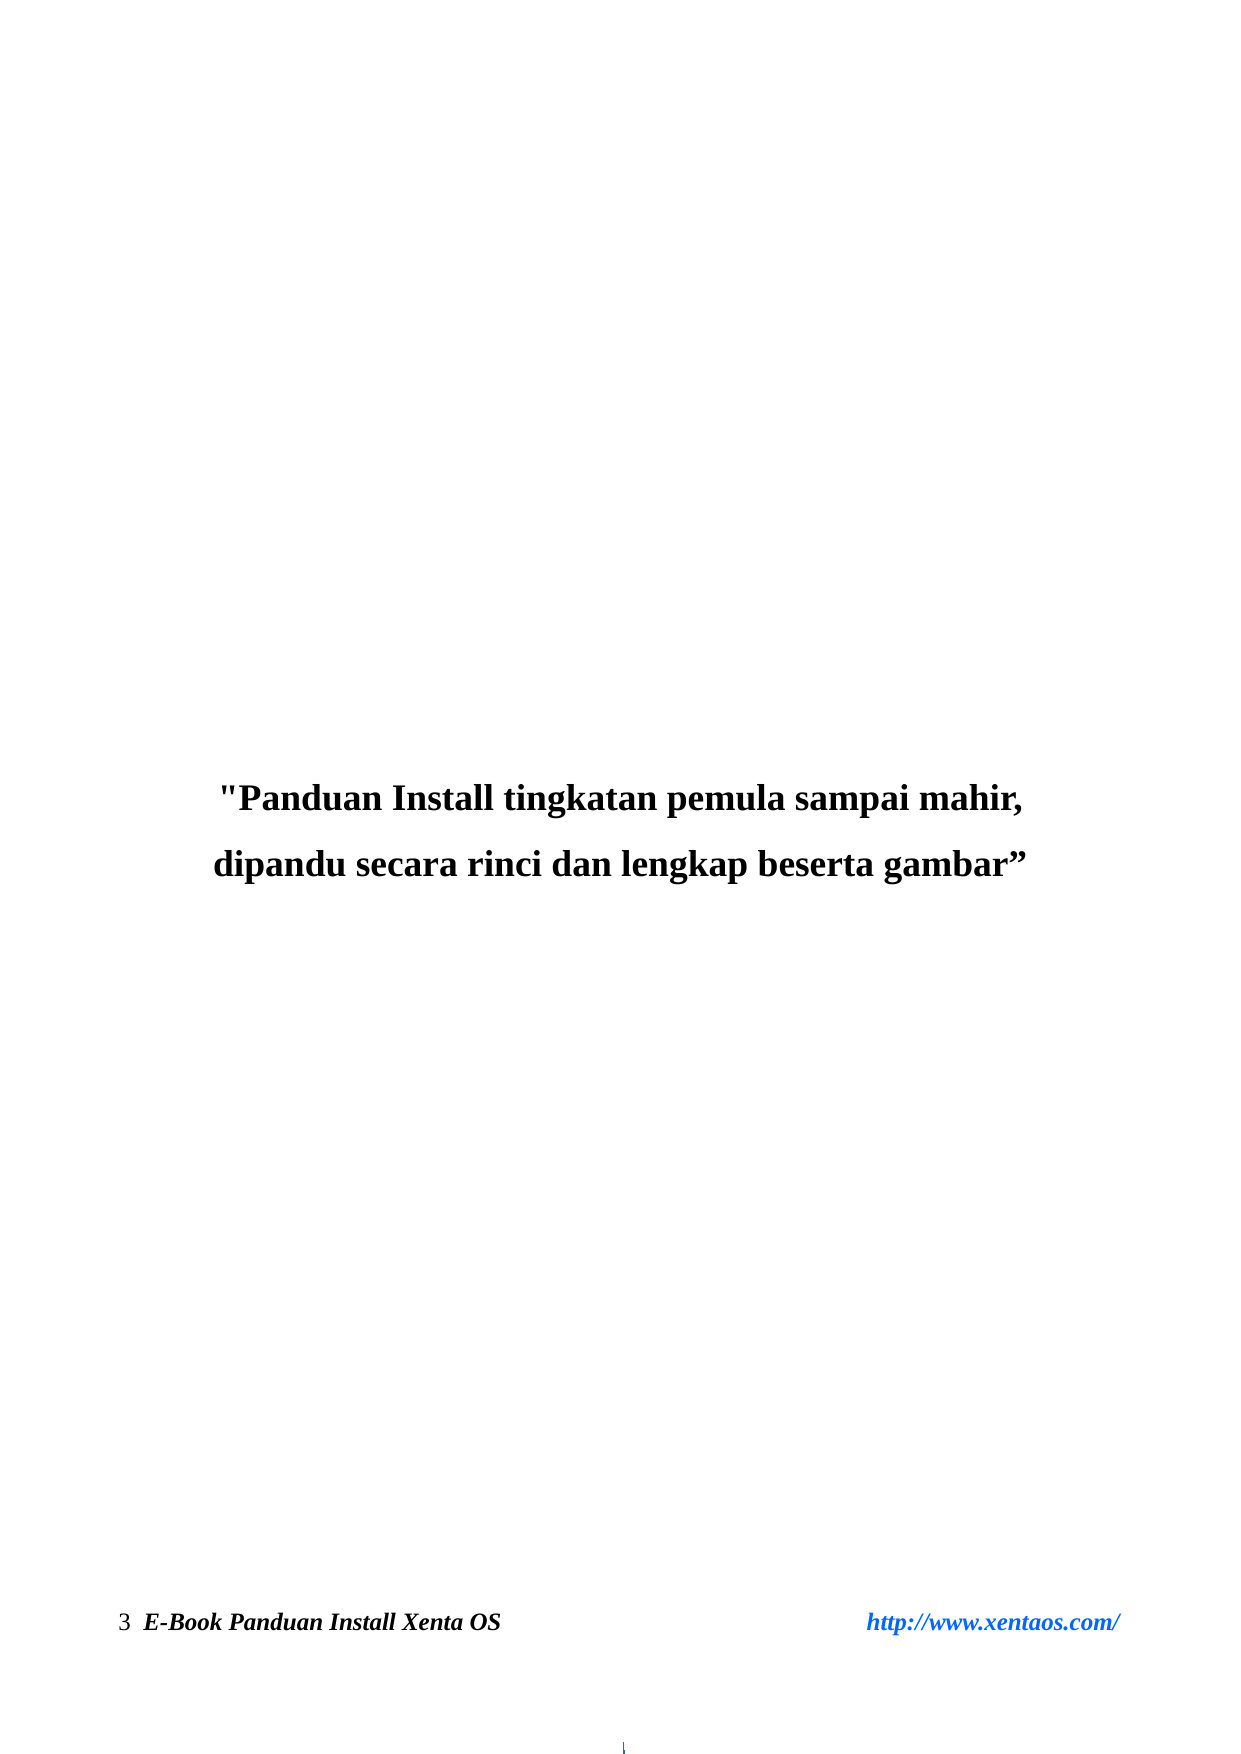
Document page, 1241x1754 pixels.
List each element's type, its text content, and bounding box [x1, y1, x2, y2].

text "Panduan Install tingkatan pemula sampai mahir, [118, 776, 1122, 819]
text dipandu secara rinci dan lengkap beserta gambar” [118, 842, 1122, 885]
